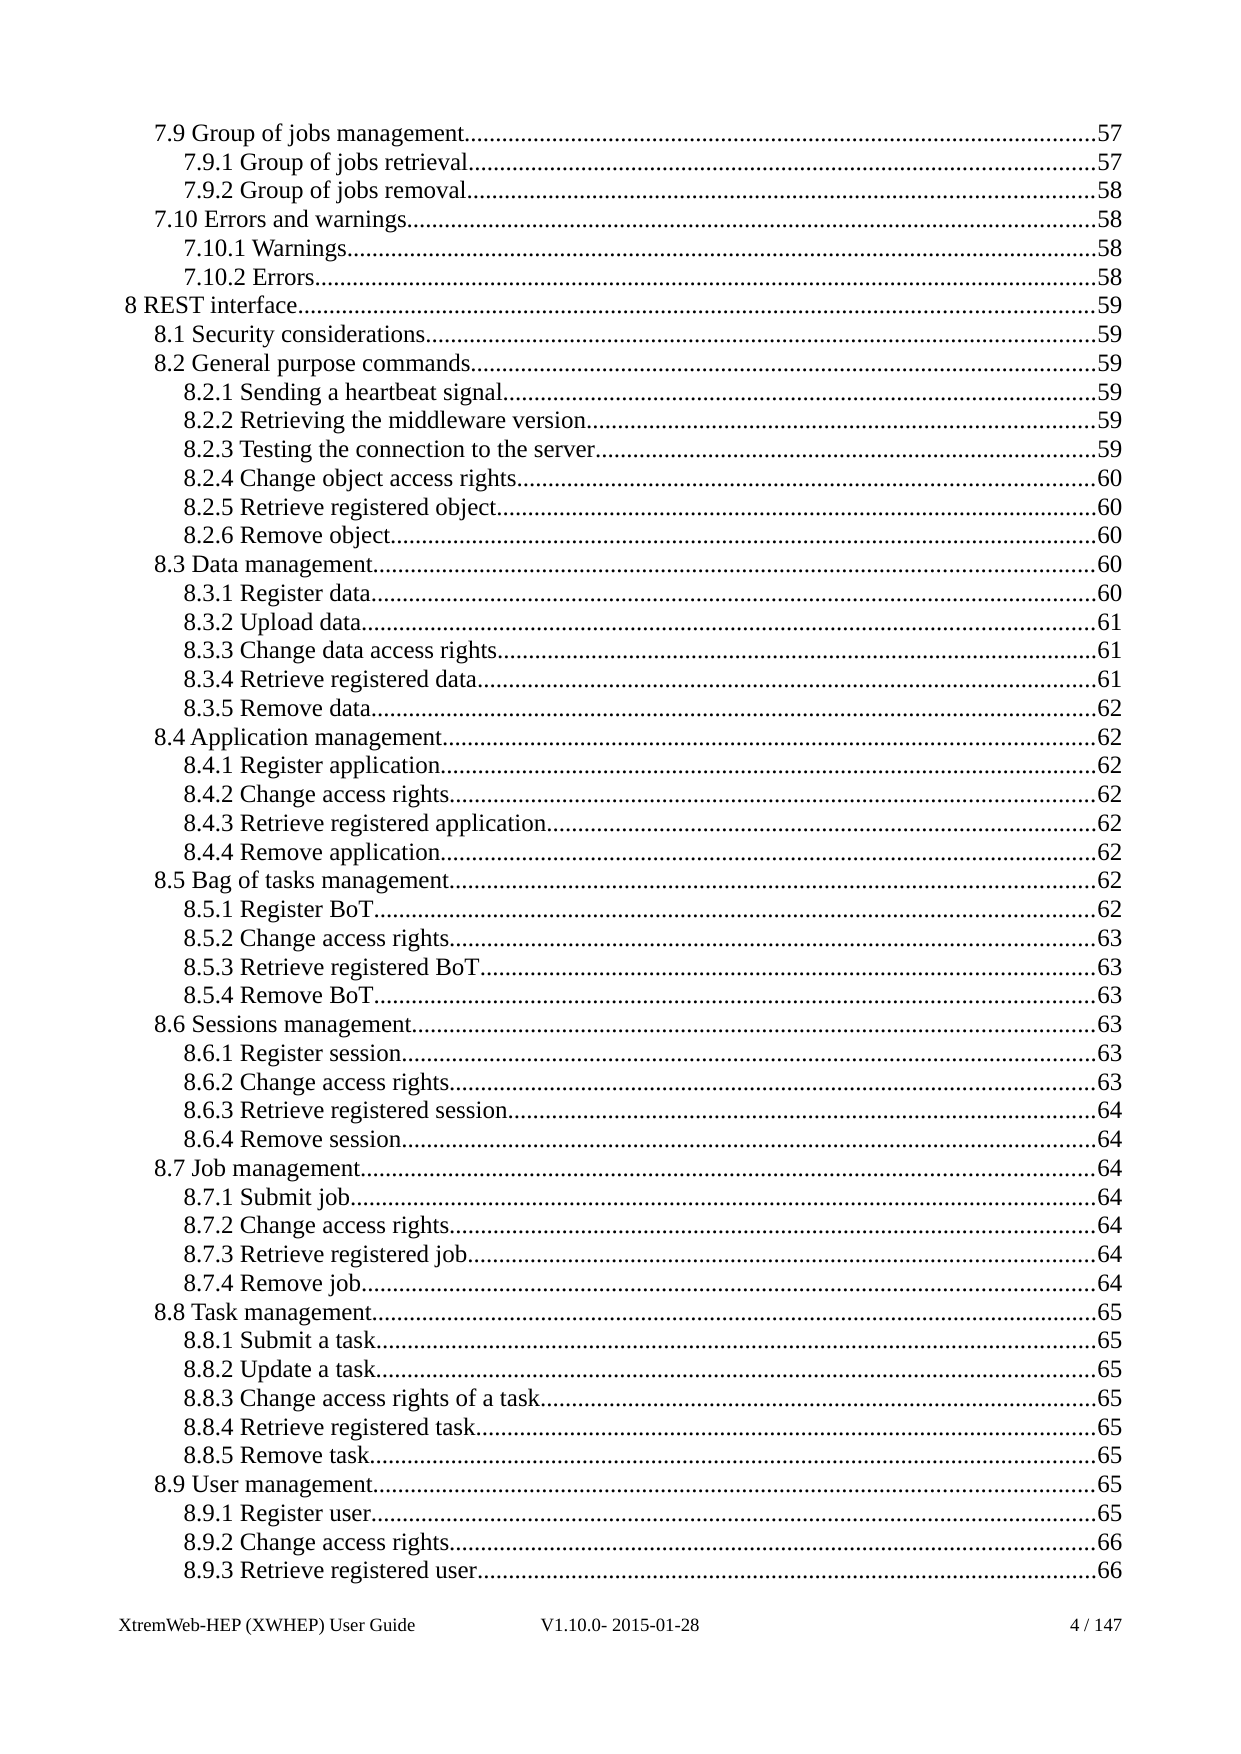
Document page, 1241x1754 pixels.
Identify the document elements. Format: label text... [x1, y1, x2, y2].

text 8.6.2 Change access rights 63 [177, 1067, 1122, 1096]
text 8.1 Security considerations 59 [148, 319, 1122, 348]
text 8.4.1 Register application 62 [177, 751, 1122, 779]
text 8.8.4 Retrieve registered task 65 [177, 1412, 1122, 1441]
text 8.3.1 Register data 60 [177, 578, 1122, 607]
text 8.4.3 Retrieve registered application 62 [177, 808, 1122, 837]
text 8.4.4 Remove application 62 [177, 837, 1122, 866]
text 8.9.3 Retrieve registered user 66 [177, 1556, 1122, 1584]
text 8.2.5 Retrieve registered object 60 [177, 492, 1122, 521]
text 8.8 Task management 65 [148, 1297, 1122, 1326]
text 8.9 User management 65 [148, 1469, 1122, 1498]
text 8.5.2 Change access rights 63 [177, 923, 1122, 952]
text 8.2.3 Testing the connection to the server 59 [177, 434, 1122, 463]
text 8.8.1 Submit a task 65 [177, 1326, 1122, 1354]
text 8.4.2 Change access rights 62 [177, 779, 1122, 808]
text 8.3.5 Remove data 62 [177, 693, 1122, 722]
text 7.10 Errors and warnings 58 [148, 204, 1122, 233]
text 8.8.3 Change access rights of a task 65 [177, 1383, 1122, 1412]
text 8.5.1 Register BoT 62 [177, 894, 1122, 923]
text 8.7.4 Remove job 64 [177, 1268, 1122, 1297]
text 8.6.1 Register session 63 [177, 1038, 1122, 1067]
text 8.8.2 Update a task 65 [177, 1354, 1122, 1383]
text 7.10.2 Errors 58 [177, 262, 1122, 291]
text 8.3 Data management 60 [148, 549, 1122, 578]
text 8.5 Bag of tasks management 62 [148, 866, 1122, 894]
text 8.2 General purpose commands 59 [148, 348, 1122, 377]
text 8.7.3 Retrieve registered job 64 [177, 1239, 1122, 1268]
text 8.2.6 Remove object 60 [177, 521, 1122, 549]
text 8.7 Job management 64 [148, 1153, 1122, 1182]
text 8.3.4 Retrieve registered data 61 [177, 664, 1122, 693]
text 8.7.1 Submit job 64 [177, 1182, 1122, 1211]
text 8.9.2 Change access rights 66 [177, 1527, 1122, 1556]
text 8.3.3 Change data access rights 61 [177, 636, 1122, 664]
text 8.6 Sessions management 63 [148, 1009, 1122, 1038]
text 7.10.1 Warnings 58 [177, 233, 1122, 262]
text 8.3.2 Upload data 61 [177, 607, 1122, 636]
text 8.4 Application management 62 [148, 722, 1122, 751]
text 8.2.4 Change object access rights 60 [177, 463, 1122, 492]
text 8.5.4 Remove BoT 63 [177, 981, 1122, 1009]
text 8 REST interface 59 [118, 291, 1122, 319]
text 7.9 Group of jobs management 57 [148, 118, 1122, 147]
text 8.5.3 Retrieve registered BoT 63 [177, 952, 1122, 981]
text 7.9.1 Group of jobs retrieval 57 [177, 147, 1122, 176]
text 8.7.2 Change access rights 64 [177, 1211, 1122, 1239]
text 8.6.4 Remove session 64 [177, 1124, 1122, 1153]
text 7.9.2 Group of jobs removal 58 [177, 176, 1122, 204]
text 8.2.2 Retrieving the middleware version 59 [177, 406, 1122, 434]
text 8.6.3 Retrieve registered session 64 [177, 1096, 1122, 1124]
text 8.8.5 Remove task 65 [177, 1441, 1122, 1469]
text 8.9.1 Register user 65 [177, 1498, 1122, 1527]
text 8.2.1 Sending a heartbeat signal 59 [177, 377, 1122, 406]
